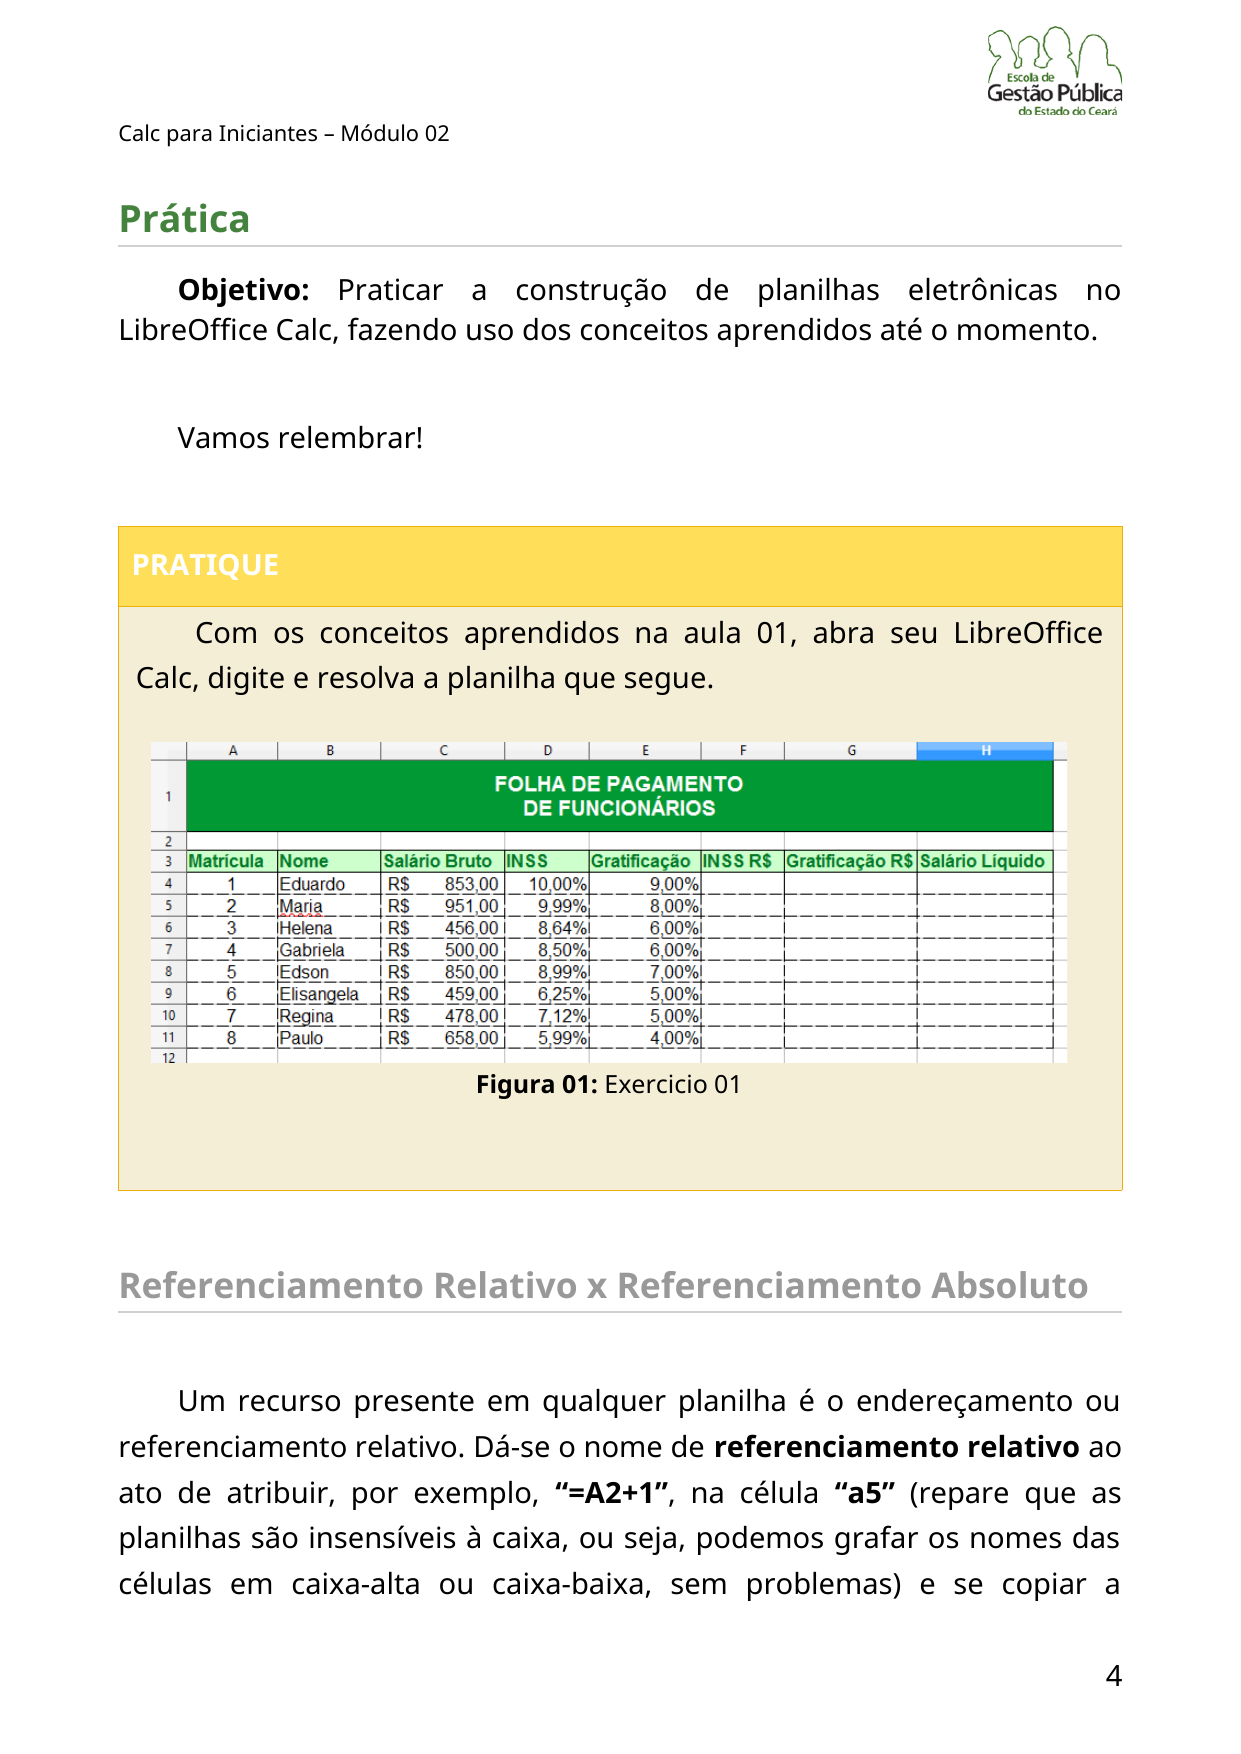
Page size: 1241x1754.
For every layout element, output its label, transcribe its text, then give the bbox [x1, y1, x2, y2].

text Um recurso presente em qualquer planilha é o endereçamento ou referenciamento relativo. Dá-se o nome de referenciamento relativo ao ato de atribuir, por exemplo, “=A2+1”, na célula “a5” (repare que as planilhas são insensíveis à caixa, ou seja, podemos grafar os nomes das células em caixa-alta ou caixa-baixa, sem problemas) e se copiar a [118, 1381, 1122, 1603]
picture [151, 742, 1068, 1063]
table_header PRATIQUE [119, 527, 1122, 606]
text Objetivo: Praticar a construção de planilhas eletrônicas no LibreOffice Calc, fazendo uso dos conceitos aprendidos até o momento. [118, 269, 1122, 349]
subtitle Referenciamento Relativo x Referenciamento Absoluto [118, 1261, 1122, 1311]
text Vamos relembrar! [118, 418, 1122, 457]
subtitle Prática [118, 192, 1122, 245]
picture [118, 26, 1123, 115]
table_cell Com os conceitos aprendidos na aula 01, abra seu LibreOffice Calc, digite e resolva a planilha que segue. [119, 607, 1122, 1190]
